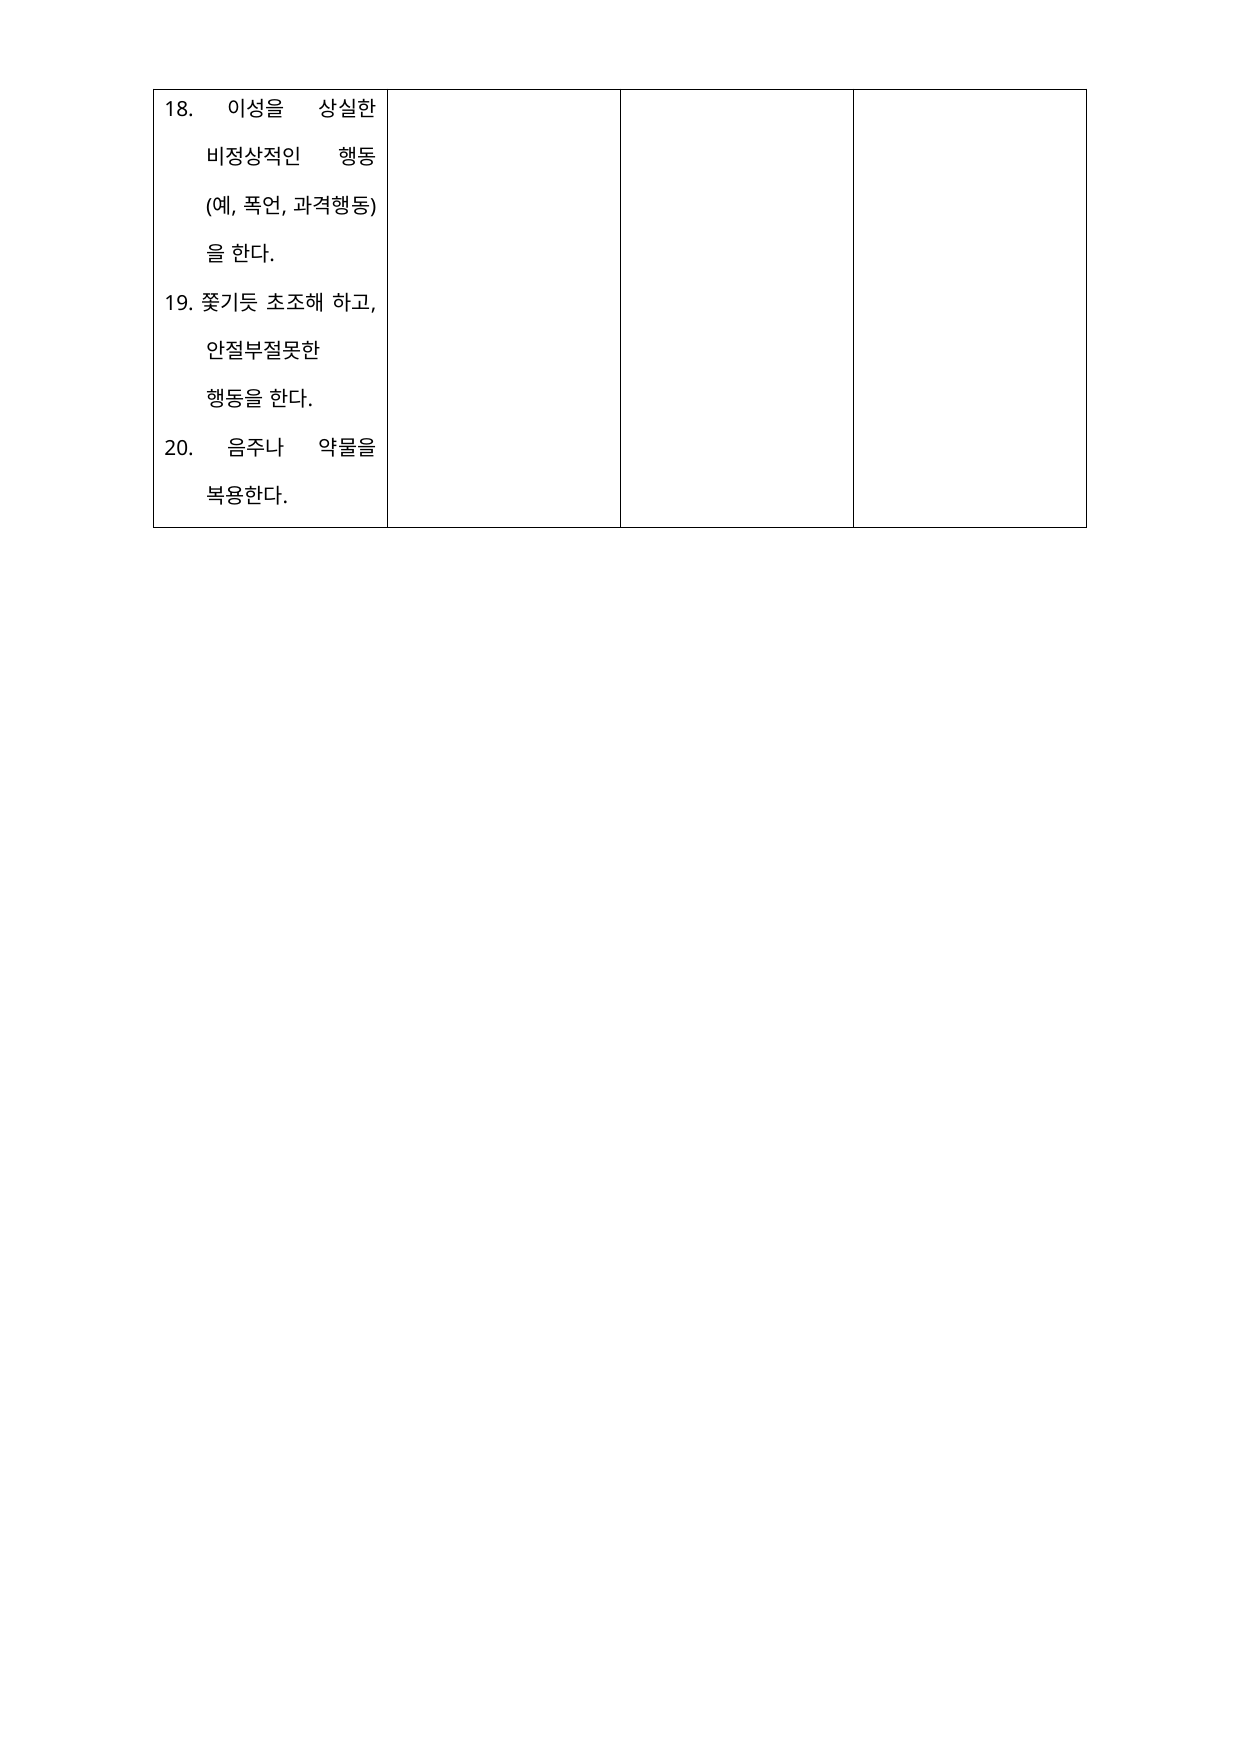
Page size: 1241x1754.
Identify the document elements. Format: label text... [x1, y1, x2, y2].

table_cell [388, 90, 620, 527]
table_cell 18. 이성을 상실한 비정상적인 행동(예, 폭언, 과격행동)을 한다. 19. 쫓기듯 초조해 하고, 안절부절못한 행동을 한다. 20. 음주나 약물을 복용한다. [154, 90, 387, 527]
table_cell [854, 90, 1086, 527]
table_cell [621, 90, 853, 527]
